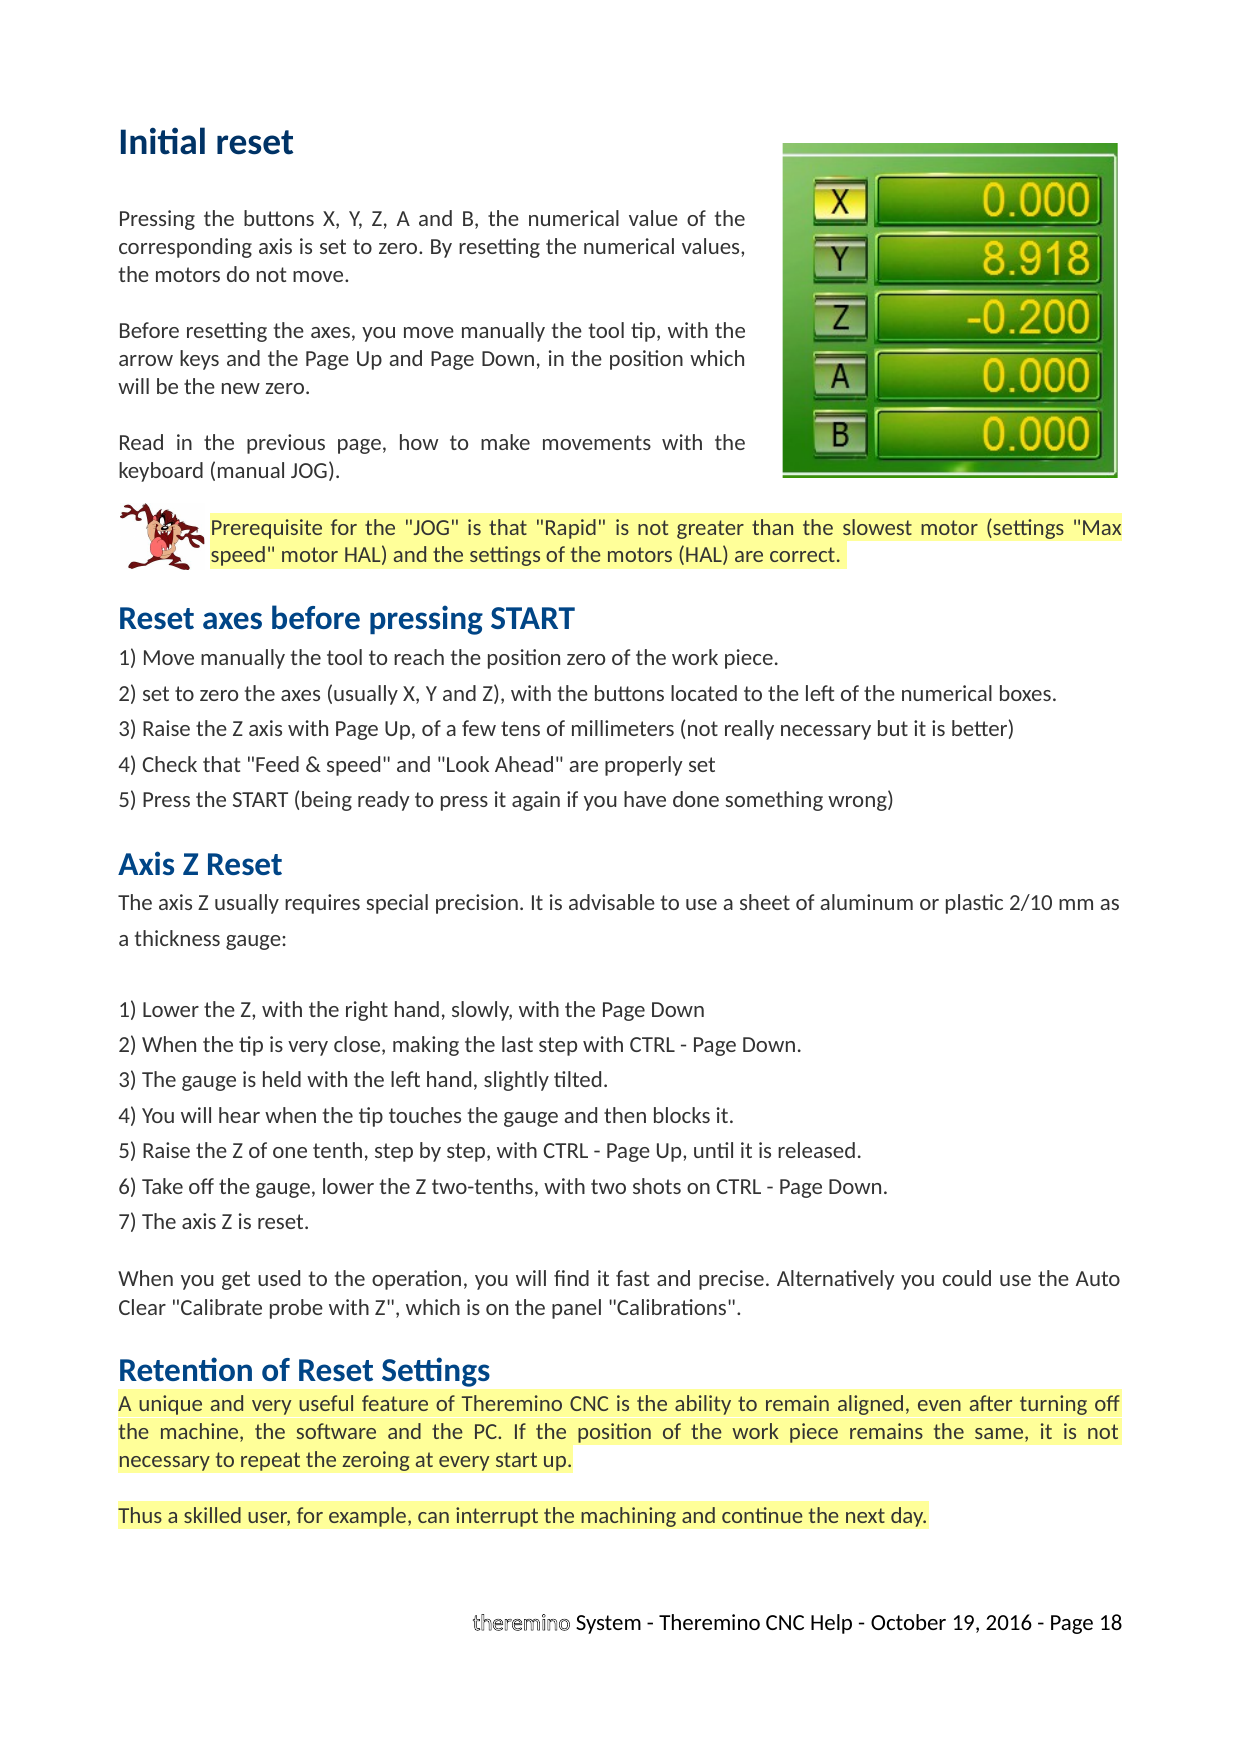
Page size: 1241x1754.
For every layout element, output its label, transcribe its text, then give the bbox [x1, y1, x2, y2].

text 1) Move manually the tool to reach the position zero of the work piece. [118, 637, 1122, 673]
text Before resetting the axes, you move manually the tool tip, with the arrow keys and the Page Up and Page Down, in the position which will be the new zero. [118, 316, 782, 428]
text Pressing the buttons X, Y, Z, A and B, the numerical value of the corresponding axis is set to zero. By resetting the numerical values, the motors do not move. [118, 204, 782, 316]
text 3) The gauge is held with the left hand, slightly tilted. [118, 1059, 1122, 1095]
text Axis Z Reset The axis Z usually requires special precision. It is advisable to use a sheet of aluminum or plastic 2/10 mm as a thickness gauge: [118, 847, 1122, 953]
text Retention of Reset Settings A unique and very useful feature of Theremino CNC is the ability to remain aligned, even after turning off the machine, the software and the PC. If the position of the work piece remains the same, it is not necessary to repeat the zeroing at every start up. [118, 1349, 1122, 1473]
text 4) You will hear when the tip touches the gauge and then blocks it. [118, 1095, 1122, 1130]
text Prerequisite for the "JOG" is that "Rapid" is not greater than the slowest motor (settings "Max speed" motor HAL) and the settings of the motors (HAL) are correct. [205, 513, 1122, 569]
text Reset axes before pressing START [118, 597, 1122, 637]
picture [120, 503, 205, 570]
text When you get used to the operation, you will find it fast and precise. Alternatively you could use the Auto Clear "Calibrate probe with Z", which is on the panel "Calibrations". [118, 1264, 1122, 1321]
subtitle Initial reset [118, 118, 1122, 164]
text 6) Take off the gauge, lower the Z two-tenths, with two shots on CTRL - Page Down. [118, 1166, 1122, 1201]
text 1) Lower the Z, with the right hand, slowly, with the Page Down 2) When the tip is very close, making the last step with CTRL - Page Down. [118, 953, 1122, 1059]
text 5) Raise the Z of one tenth, step by step, with CTRL - Page Up, until it is released. [118, 1130, 1122, 1166]
text 2) set to zero the axes (usually X, Y and Z), with the buttons located to the left of the numerical boxes. 3) Raise the Z axis with Page Up, of a few tens of millimeters (not really necessary but it is better) 4) Check that "Feed & speed" and "Look Ahead" are properly set 5) Press the START (being ready to press it again if you have done something wrong) [118, 673, 1122, 814]
text Thus a skilled user, for example, can interrupt the machining and continue the next day. [118, 1501, 1122, 1529]
picture [782, 143, 1118, 478]
text Read in the previous page, how to make movements with the keyboard (manual JOG). [118, 428, 1122, 484]
text 7) The axis Z is reset. [118, 1201, 1122, 1237]
